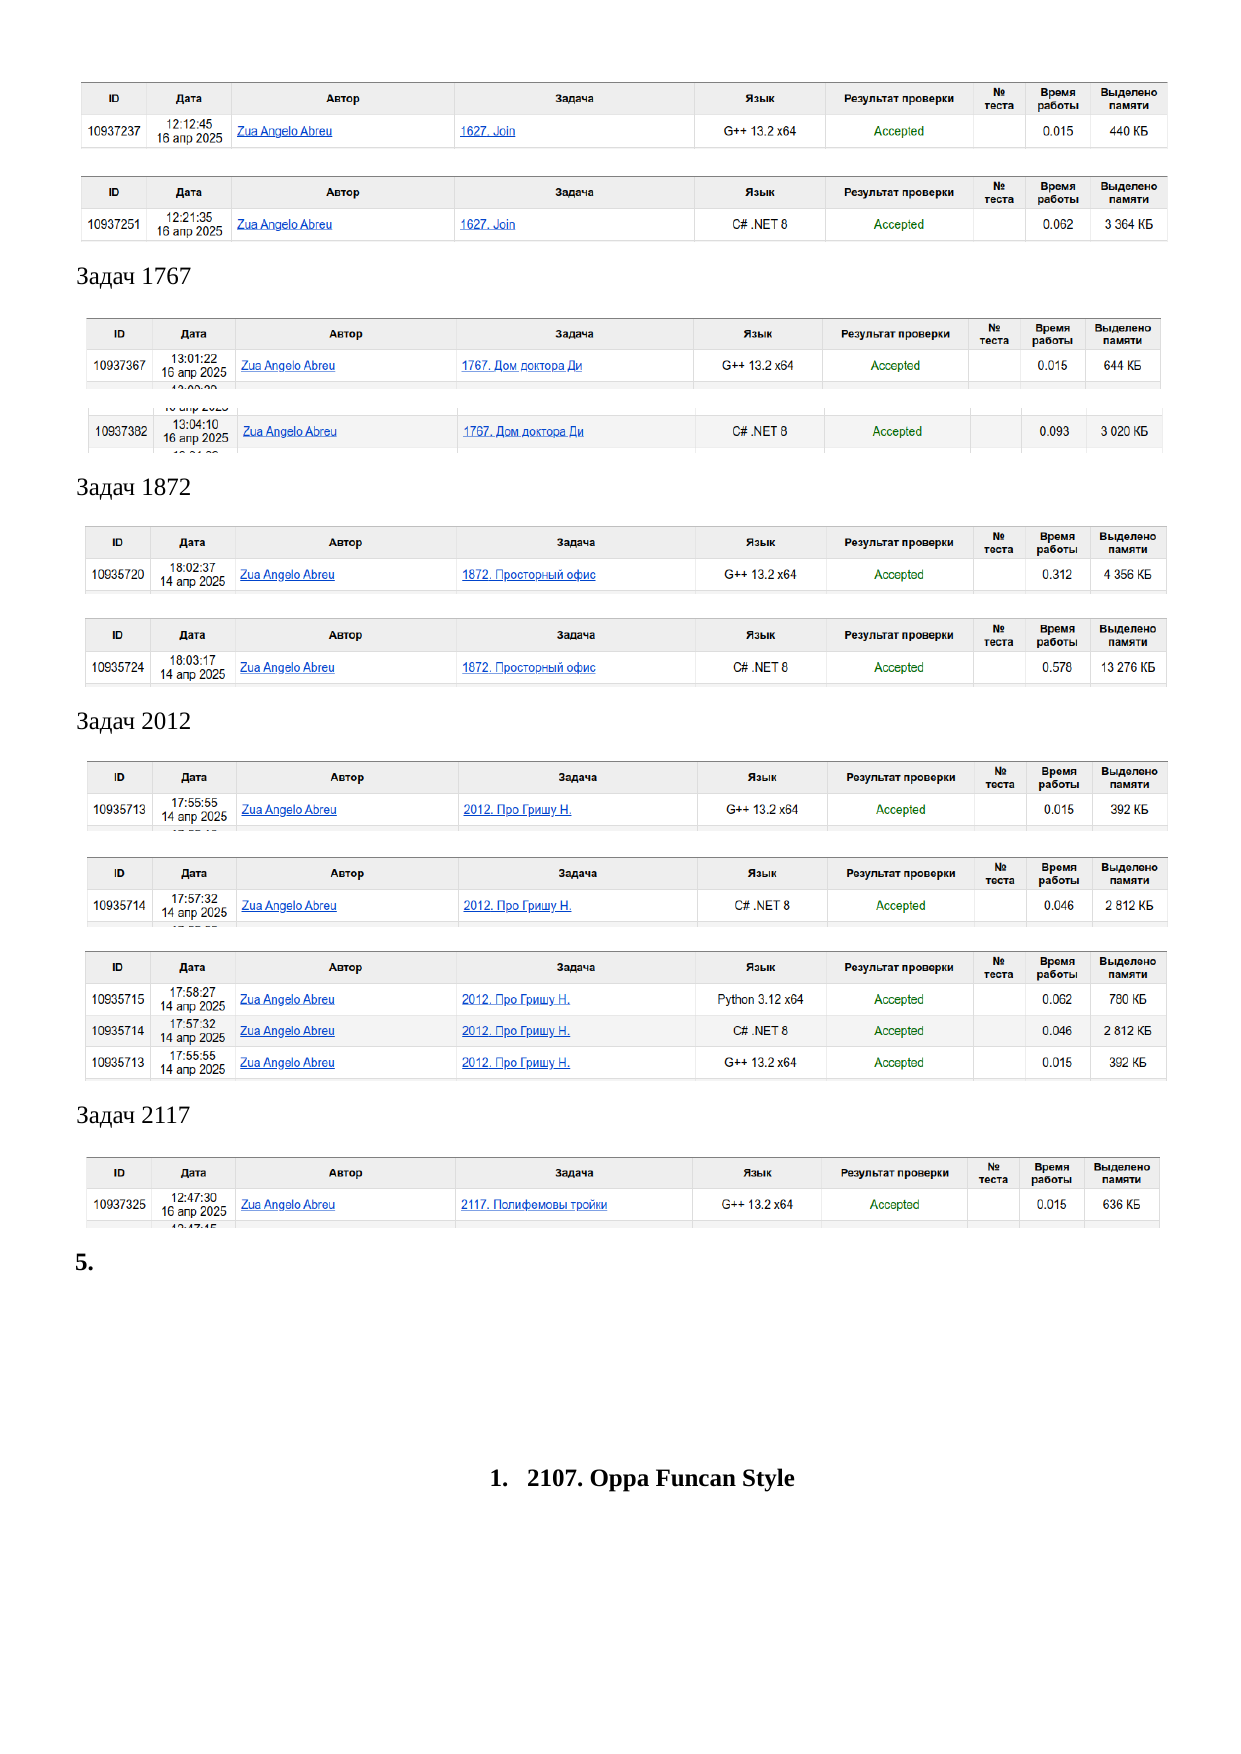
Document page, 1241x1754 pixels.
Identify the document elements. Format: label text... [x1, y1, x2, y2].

text Задач 1767 [76, 261, 1166, 290]
text Задач 2012 [76, 706, 1166, 734]
text Задач 1872 [76, 472, 1166, 501]
list 2107. Oppa Funcan Style [112, 1463, 1172, 1492]
text Задач 2117 [76, 1100, 1166, 1129]
